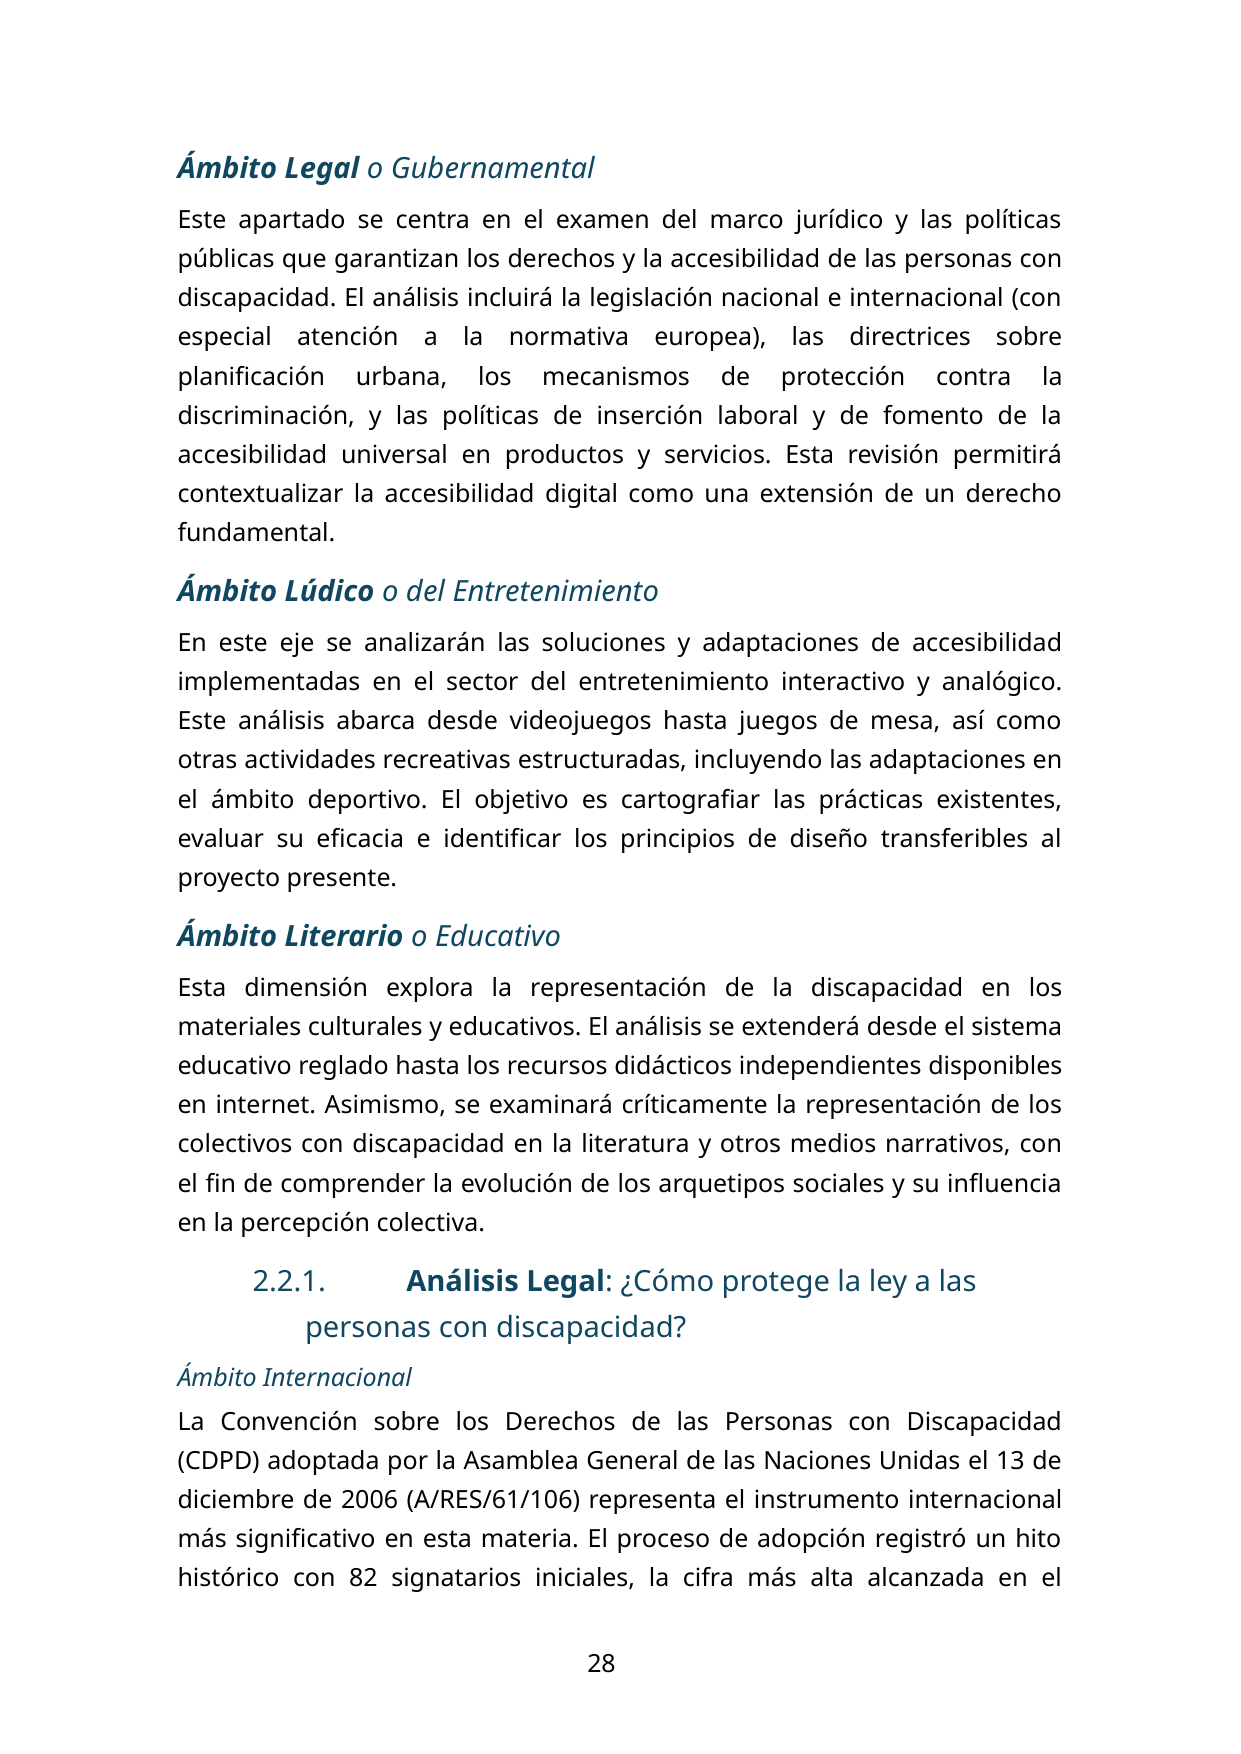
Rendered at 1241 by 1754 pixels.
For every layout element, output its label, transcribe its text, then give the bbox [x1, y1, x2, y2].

text Este apartado se centra en el examen del marco jurídico y las políticas públicas que garantizan los derechos y la accesibilidad de las personas con discapacidad. El análisis incluirá la legislación nacional e internacional (con especial atención a la normativa europea), las directrices sobre planificación urbana, los mecanismos de protección contra la discriminación, y las políticas de inserción laboral y de fomento de la accesibilidad universal en productos y servicios. Esta revisión permitirá contextualizar la accesibilidad digital como una extensión de un derecho fundamental. [177, 202, 1063, 549]
subtitle Análisis Legal: ¿Cómo protege la ley a las personas con discapacidad? [252, 1260, 1063, 1346]
text En este eje se analizarán las soluciones y adaptaciones de accesibilidad implementadas en el sector del entretenimiento interactivo y analógico. Este análisis abarca desde videojuegos hasta juegos de mesa, así como otras actividades recreativas estructuradas, incluyendo las adaptaciones en el ámbito deportivo. El objetivo es cartografiar las prácticas existentes, evaluar su eficacia e identificar los principios de diseño transferibles al proyecto presente. [177, 625, 1063, 894]
subtitle Ámbito Lúdico o del Entretenimiento [177, 571, 1063, 610]
text Esta dimensión explora la representación de la discapacidad en los materiales culturales y educativos. El análisis se extenderá desde el sistema educativo reglado hasta los recursos didácticos independientes disponibles en internet. Asimismo, se examinará críticamente la representación de los colectivos con discapacidad en la literatura y otros medios narrativos, con el fin de comprender la evolución de los arquetipos sociales y su influencia en la percepción colectiva. [177, 969, 1063, 1238]
subtitle Ámbito Literario o Educativo [177, 916, 1063, 955]
subtitle Ámbito Legal o Gubernamental [177, 148, 1063, 187]
subtitle Ámbito Internacional [177, 1360, 1063, 1394]
text La Convención sobre los Derechos de las Personas con Discapacidad (CDPD) adoptada por la Asamblea General de las Naciones Unidas el 13 de diciembre de 2006 (A/RES/61/106) representa el instrumento internacional más significativo en esta materia. El proceso de adopción registró un hito histórico con 82 signatarios iniciales, la cifra más alta alcanzada en el [177, 1403, 1063, 1594]
